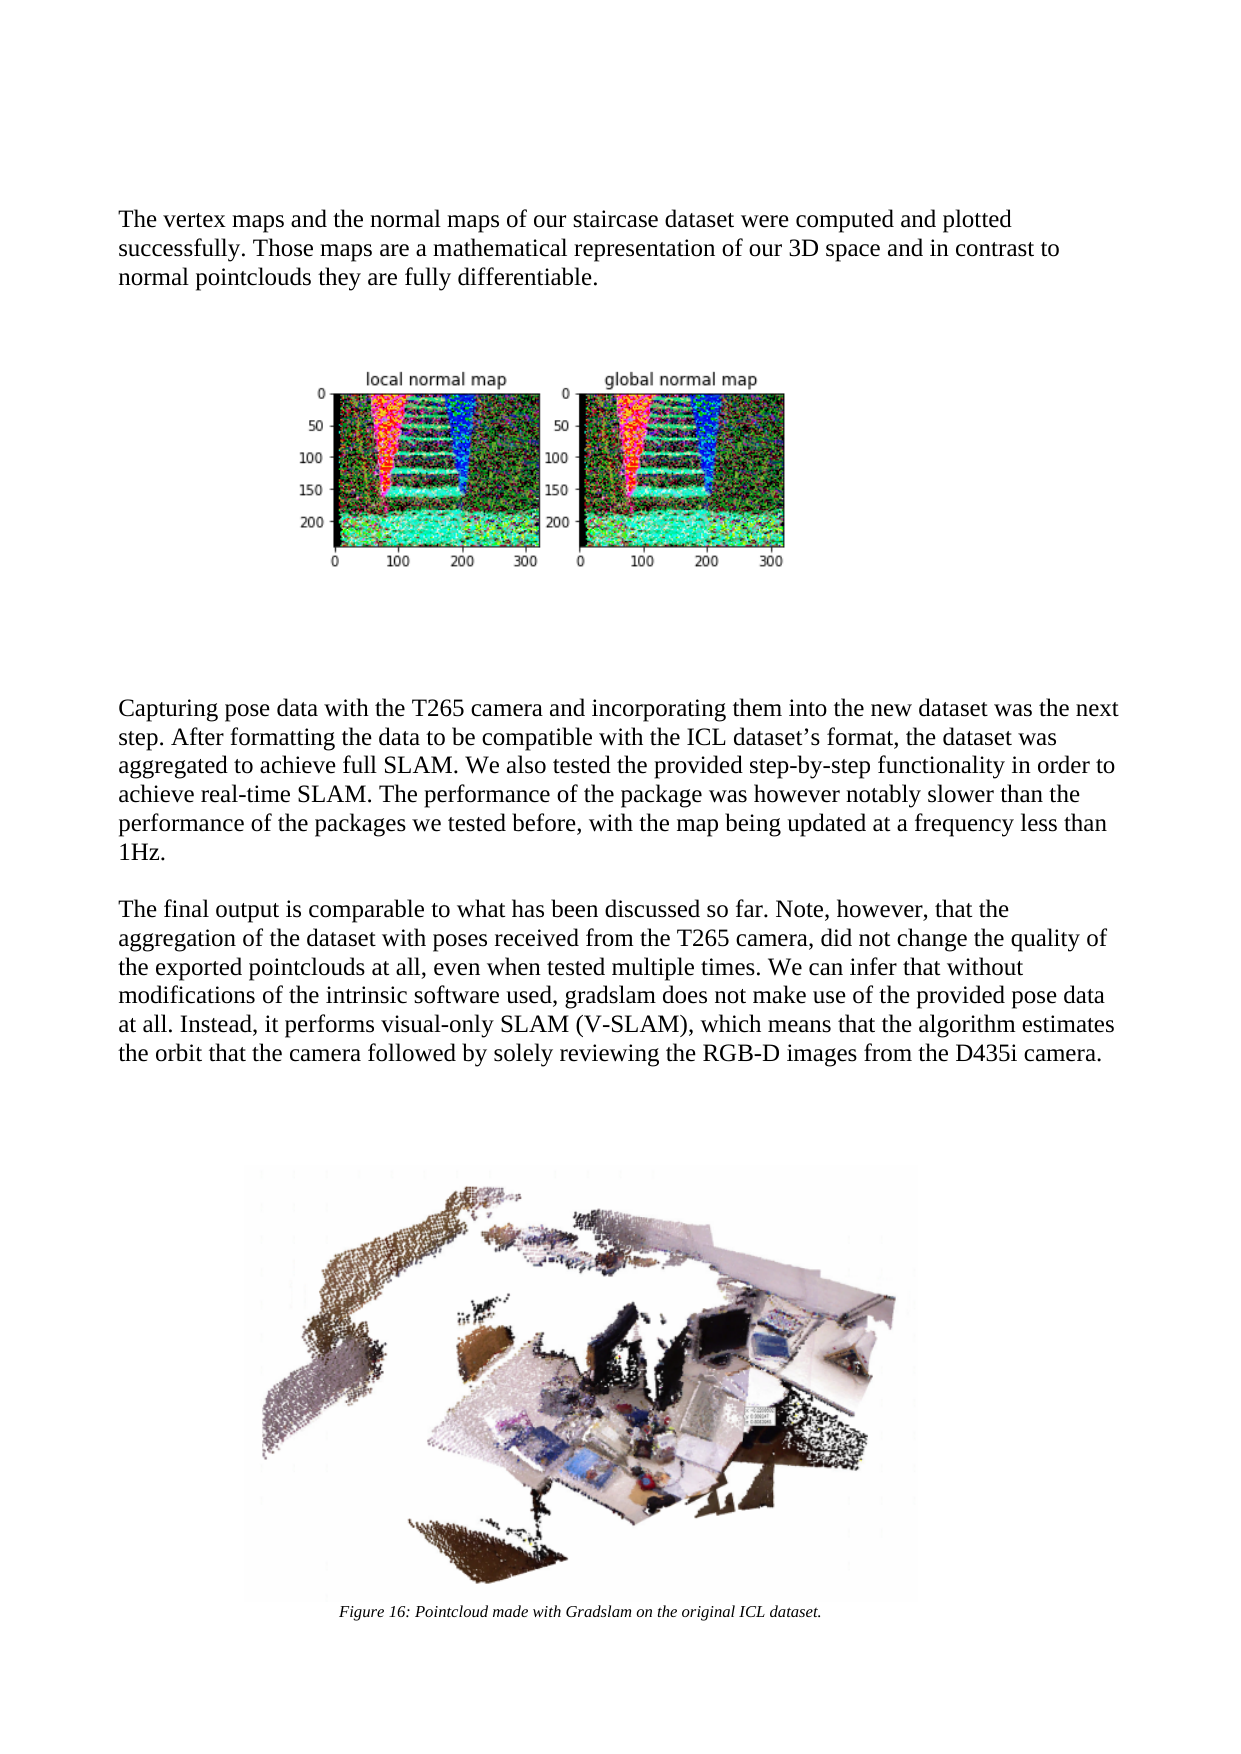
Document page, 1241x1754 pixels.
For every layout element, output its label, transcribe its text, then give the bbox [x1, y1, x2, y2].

text Capturing pose data with the T265 camera and incorporating them into the new dataset was the next step. After formatting the data to be compatible with the ICL dataset’s format, the dataset was aggregated to achieve full SLAM. We also tested the provided step-by-step functionality in order to achieve real-time SLAM. The performance of the package was however notably slower than the performance of the packages we tested before, with the map being updated at a frequency less than 1Hz. [118, 693, 1122, 866]
text Figure 16: Pointcloud made with Gradslam on the original ICL dataset. [244, 1602, 918, 1621]
picture [273, 476, 609, 593]
picture [244, 1165, 918, 1602]
text The final output is comparable to what has been discussed so far. Note, however, that the aggregation of the dataset with poses received from the T265 camera, did not change the quality of the exported pointclouds at all, even when tested multiple times. We can infer that without modifications of the intrinsic software used, gradslam does not make use of the provided pose data at all. Instead, it performs visual-only SLAM (V-SLAM), which means that the algorithm estimates the orbit that the camera followed by solely reviewing the RGB-D images from the D435i camera. [118, 894, 1122, 1067]
text The vertex maps and the normal maps of our staircase dataset were computed and plotted successfully. Those maps are a mathematical representation of our 3D space and in contrast to normal pointclouds they are fully differentiable. [118, 204, 1122, 291]
